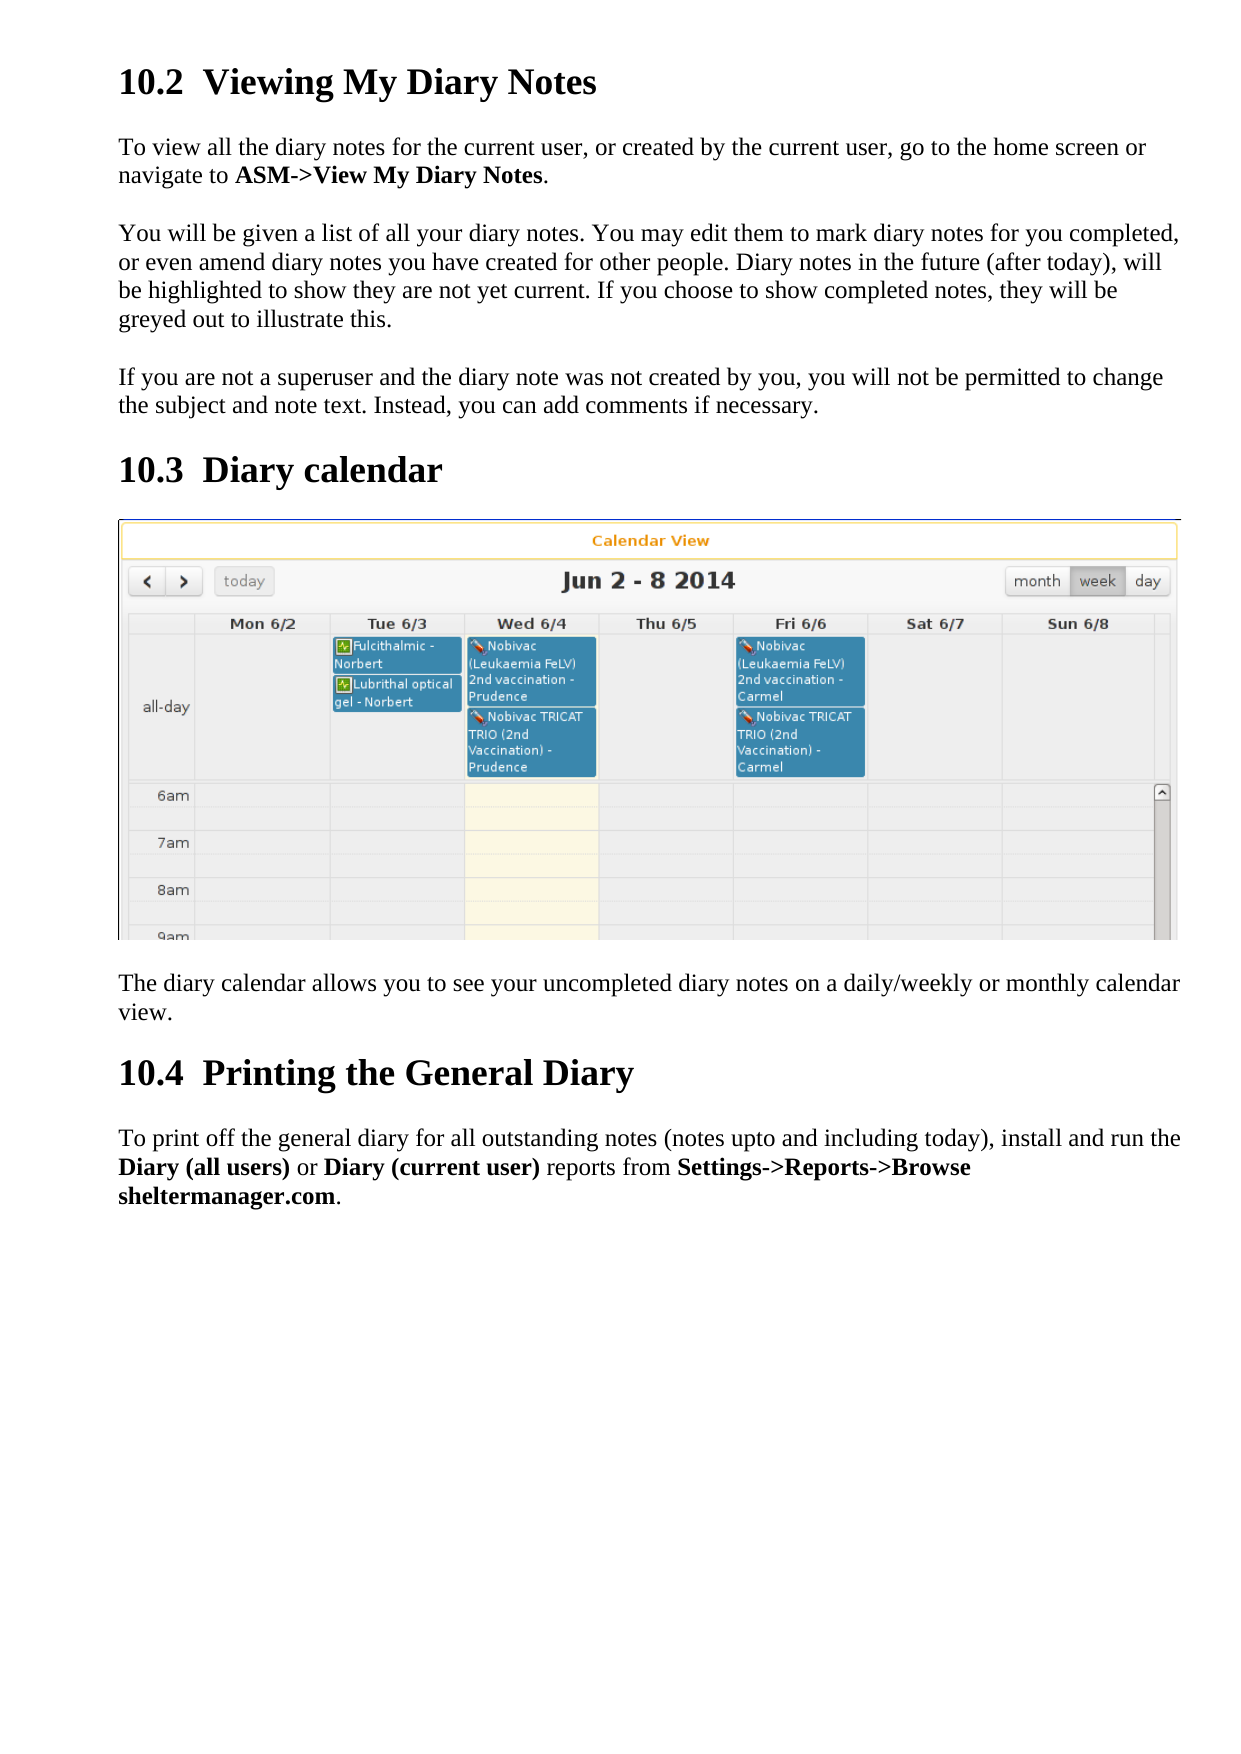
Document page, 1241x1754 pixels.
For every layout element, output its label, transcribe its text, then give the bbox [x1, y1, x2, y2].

text To view all the diary notes for the current user, or created by the current user, go to the home screen or navigate to ASM->View My Diary Notes. [118, 132, 1181, 189]
text If you are not a superuser and the diary note was not created by you, you will not be permitted to change the subject and note text. Instead, you can add comments if necessary. [118, 362, 1181, 419]
subtitle Diary calendar [118, 448, 1181, 491]
text To print off the general diary for all outstanding notes (notes upto and including today), install and run the Diary (all users) or Diary (current user) reports from Settings->Reports->Browse sheltermanager.com. [118, 1123, 1181, 1209]
picture [118, 519, 1182, 940]
subtitle Viewing My Diary Notes [118, 59, 1181, 102]
text You will be given a list of all your diary notes. You may edit them to mark diary notes for you completed, or even amend diary notes you have created for other people. Diary notes in the future (after today), will be highlighted to show they are not yet current. If you choose to show completed notes, they will be greyed out to illustrate this. [118, 218, 1181, 333]
subtitle Printing the General Diary [118, 1051, 1181, 1094]
text The diary calendar allows you to see your uncompleted diary notes on a daily/weekly or monthly calendar view. [118, 968, 1181, 1026]
